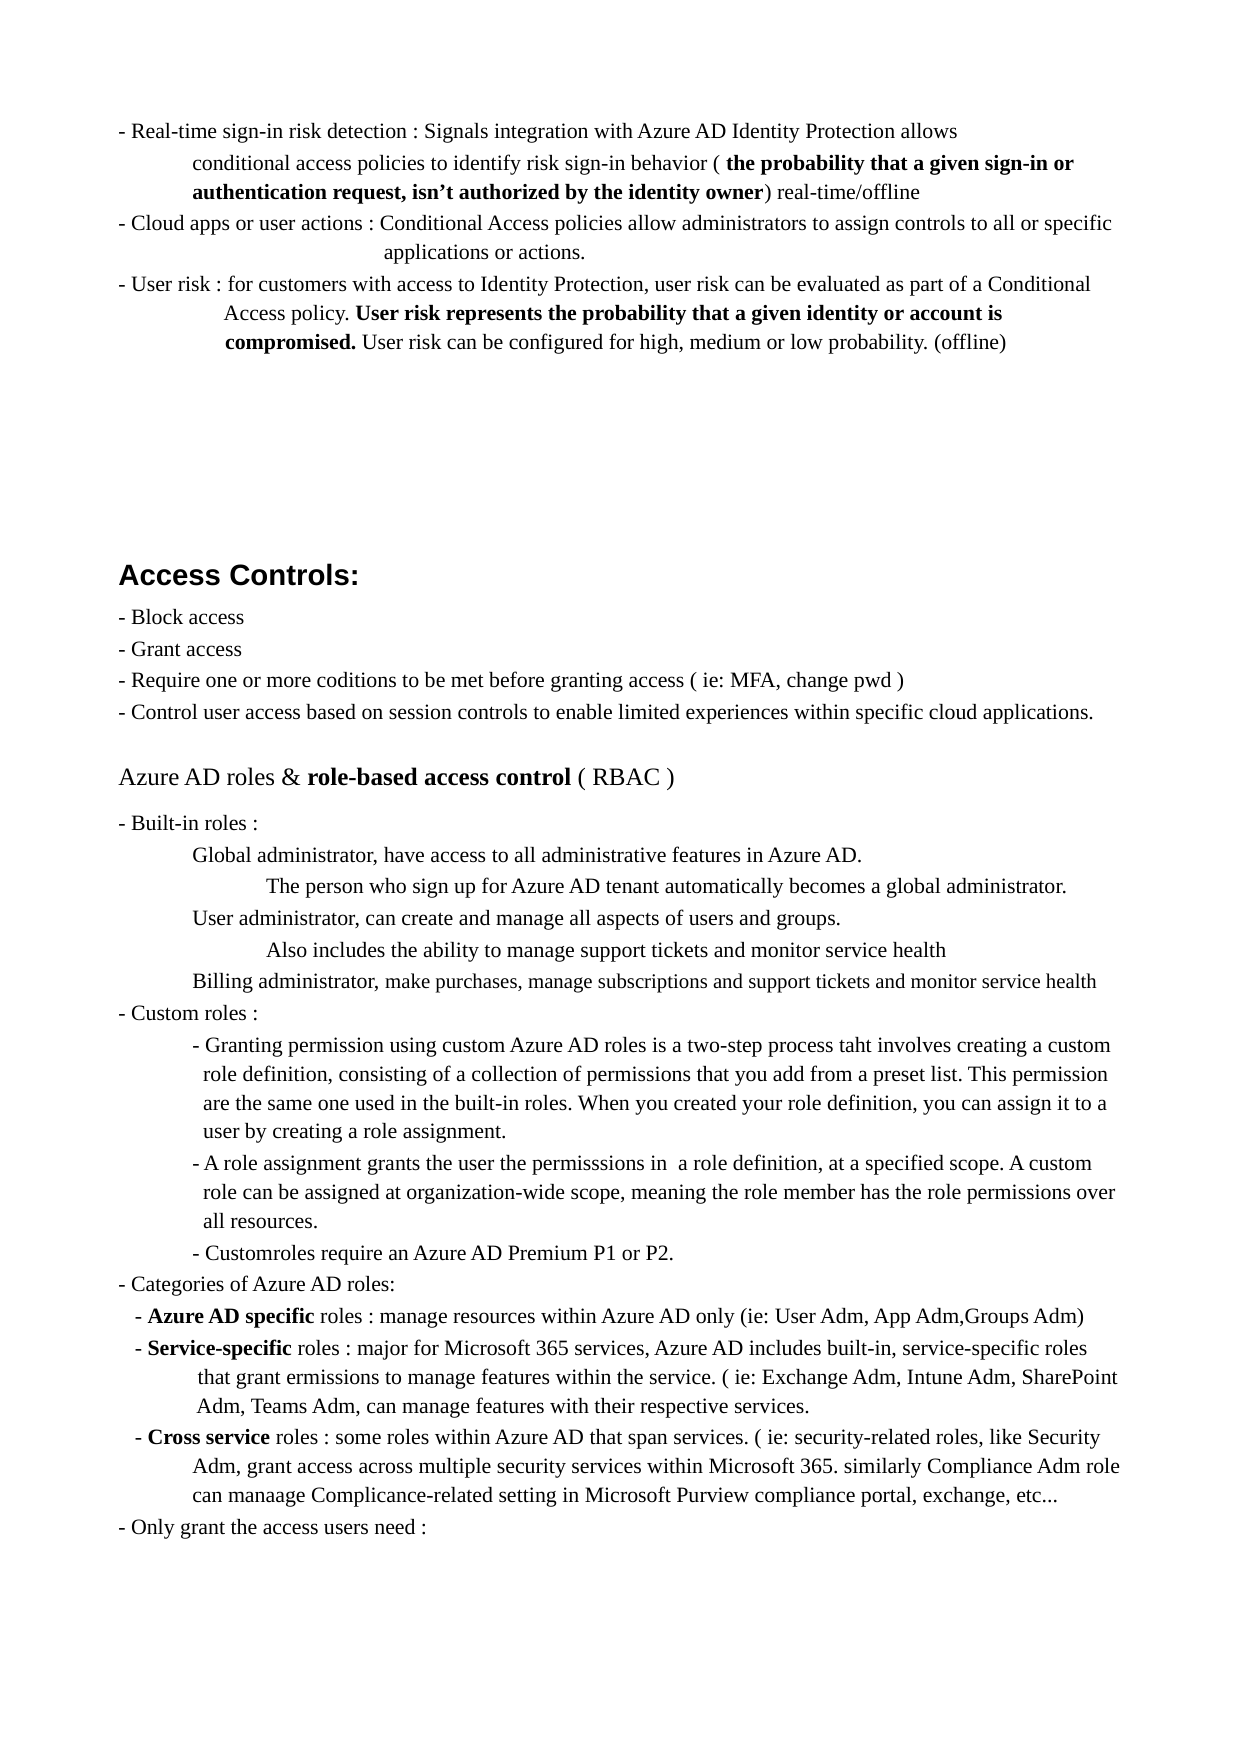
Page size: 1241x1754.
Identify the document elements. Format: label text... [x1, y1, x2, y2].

subtitle Access Controls: [118, 558, 1122, 591]
text The person who sign up for Azure AD tenant automatically becomes a global administrator. [99, 873, 1122, 898]
text Global administrator, have access to all administrative features in Azure AD. [99, 842, 1122, 867]
text - Built-in roles : [99, 810, 1122, 835]
text - Customroles require an Azure AD Premium P1 or P2. [99, 1240, 1122, 1265]
text - Cross service roles : some roles within Azure AD that span services. ( ie: security-related roles, like Security Adm, grant access across multiple security services within Microsoft 365. similarly Compliance Adm role can manaage Complicance-related setting in Microsoft Purview compliance portal, exchange, etc... [99, 1424, 1122, 1507]
text - User risk : for customers with access to Identity Protection, user risk can be evaluated as part of a Conditional Access policy. User risk represents the probability that a given identity or account is compromised. User risk can be configured for high, medium or low probability. (offline) [99, 271, 1122, 354]
text - Categories of Azure AD roles: [99, 1271, 1122, 1297]
text - Service-specific roles : major for Microsoft 365 services, Azure AD includes built-in, service-specific roles that grant ermissions to manage features within the service. ( ie: Exchange Adm, Intune Adm, SharePoint Adm, Teams Adm, can manage features with their respective services. [99, 1335, 1122, 1418]
text User administrator, can create and manage all aspects of users and groups. [99, 905, 1122, 930]
text - Granting permission using custom Azure AD roles is a two-step process taht involves creating a custom role definition, consisting of a collection of permissions that you add from a preset list. This permission are the same one used in the built-in roles. When you created your role definition, you can assign it to a user by creating a role assignment. [99, 1032, 1122, 1144]
text Azure AD roles & role-based access control ( RBAC ) [118, 762, 1122, 791]
text - Block access [99, 604, 1122, 629]
text conditional access policies to identify risk sign-in behavior ( the probability that a given sign-in or authentication request, isn’t authorized by the identity owner) real-time/offline [99, 150, 1122, 204]
text Also includes the ability to manage support tickets and monitor service health [99, 937, 1122, 962]
text - Grant access [99, 636, 1122, 661]
text - Cloud apps or user actions : Conditional Access policies allow administrators to assign controls to all or specific applications or actions. [99, 210, 1122, 264]
text - Require one or more coditions to be met before granting access ( ie: MFA, change pwd ) [99, 667, 1122, 692]
text Billing administrator, make purchases, manage subscriptions and support tickets and monitor service health [99, 968, 1122, 993]
text - Custom roles : [99, 1000, 1122, 1025]
text - Real-time sign-in risk detection : Signals integration with Azure AD Identity Protection allows [99, 118, 1122, 143]
text - A role assignment grants the user the permisssions in a role definition, at a specified scope. A custom role can be assigned at organization-wide scope, meaning the role member has the role permissions over all resources. [99, 1150, 1122, 1233]
text - Only grant the access users need : [99, 1514, 1122, 1539]
text - Azure AD specific roles : manage resources within Azure AD only (ie: User Adm, App Adm,Groups Adm) [99, 1303, 1122, 1328]
text - Control user access based on session controls to enable limited experiences within specific cloud applications. [99, 699, 1122, 724]
